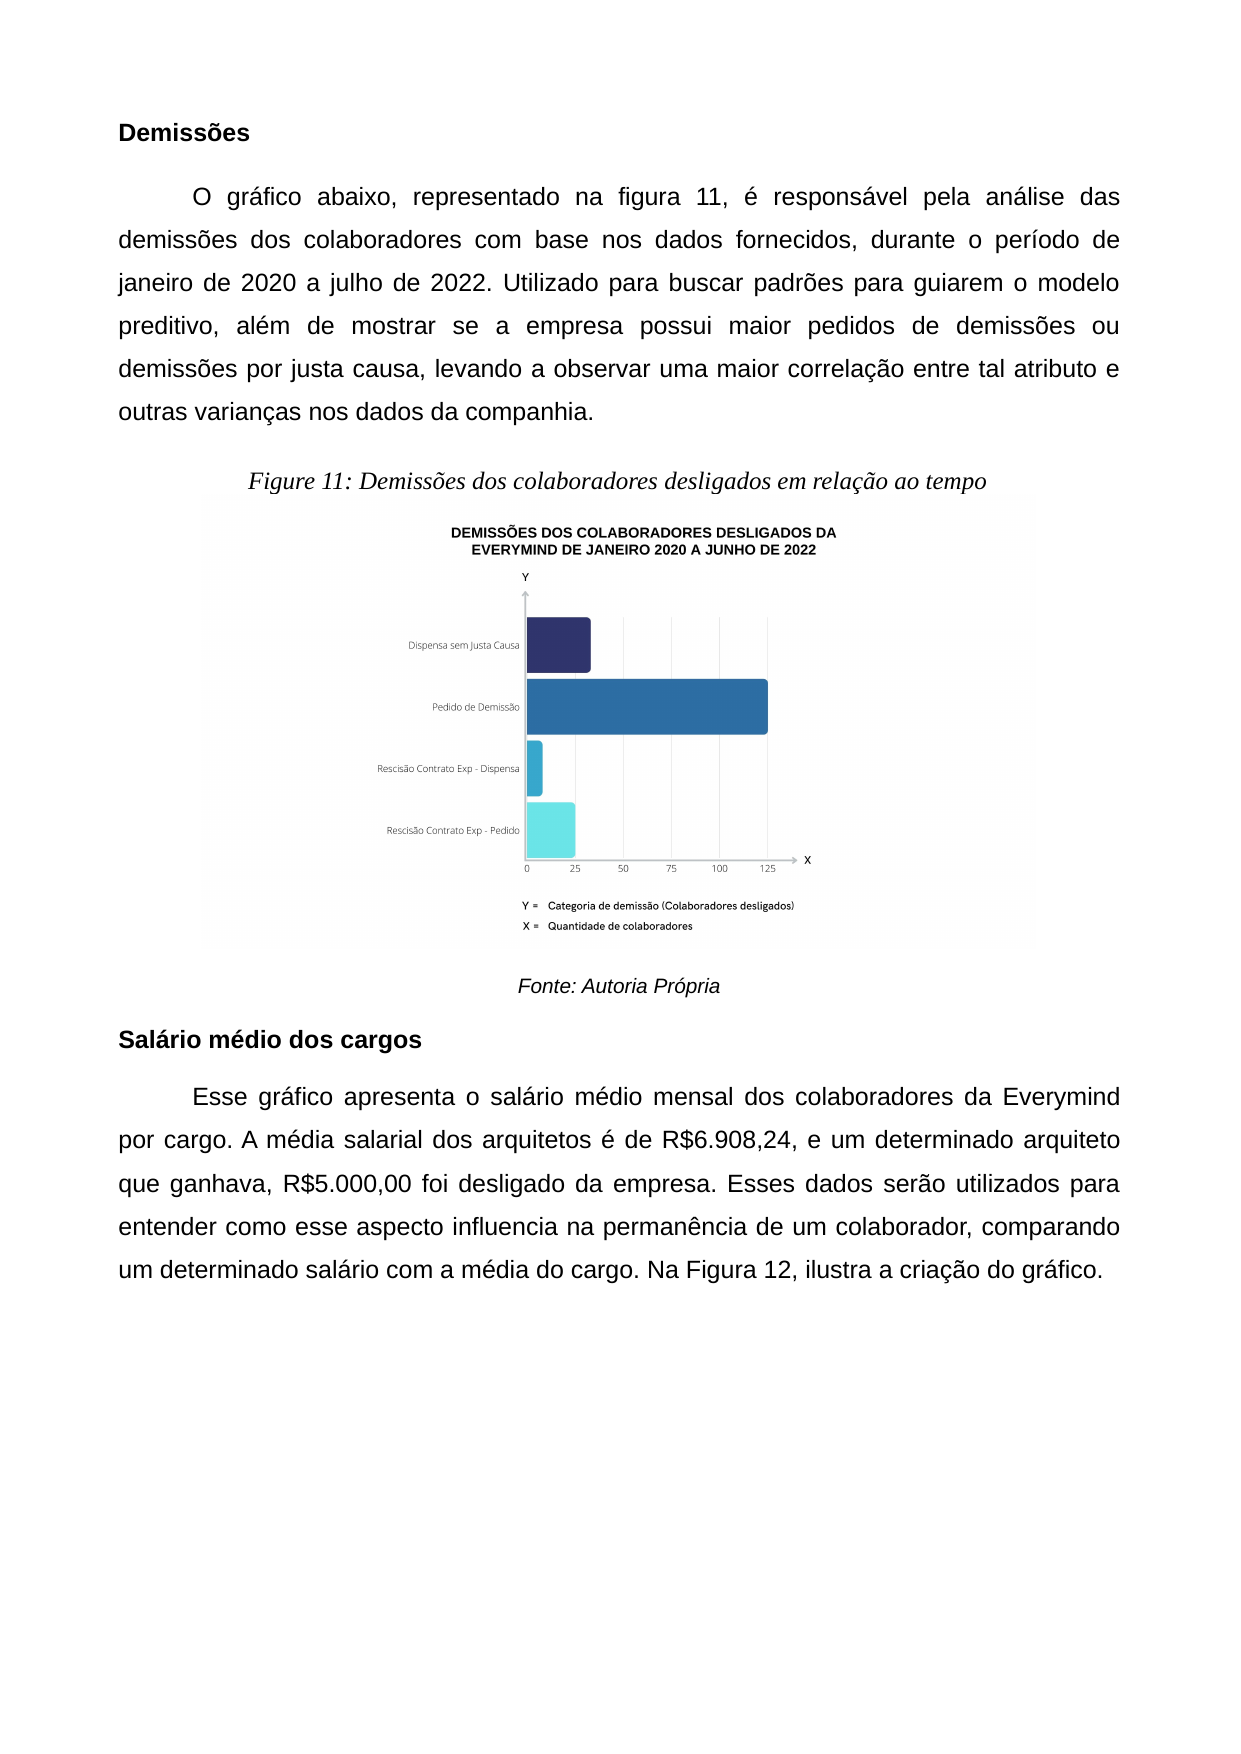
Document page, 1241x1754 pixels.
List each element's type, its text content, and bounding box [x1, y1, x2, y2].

text Esse gráfico apresenta o salário médio mensal dos colaboradores da Everymind por cargo. A média salarial dos arquitetos é de R$6.908,24, e um determinado arquiteto que ganhava, R$5.000,00 foi desligado da empresa. Esses dados serão utilizados para entender como esse aspecto influencia na permanência de um colaborador, comparando um determinado salário com a média do cargo. Na Figura 12, ilustra a criação do gráfico. [118, 1082, 1122, 1283]
text Demissões [118, 118, 1122, 147]
text [160, 453, 1077, 466]
text O gráfico abaixo, representado na figura 11, é responsável pela análise das demissões dos colaboradores com base nos dados fornecidos, durante o período de janeiro de 2020 a julho de 2022. Utilizado para buscar padrões para guiarem o modelo preditivo, além de mostrar se a empresa possui maior pedidos de demissões ou demissões por justa causa, levando a observar uma maior correlação entre tal atributo e outras varianças nos dados da companhia. [118, 182, 1122, 426]
text Salário médio dos cargos [118, 1024, 1122, 1053]
text Fonte: Autoria Própria [118, 455, 1122, 998]
text Figure 11: Demissões dos colaboradores desligados em relação ao tempo [160, 466, 1077, 495]
picture [201, 494, 1036, 949]
text [160, 495, 1077, 962]
